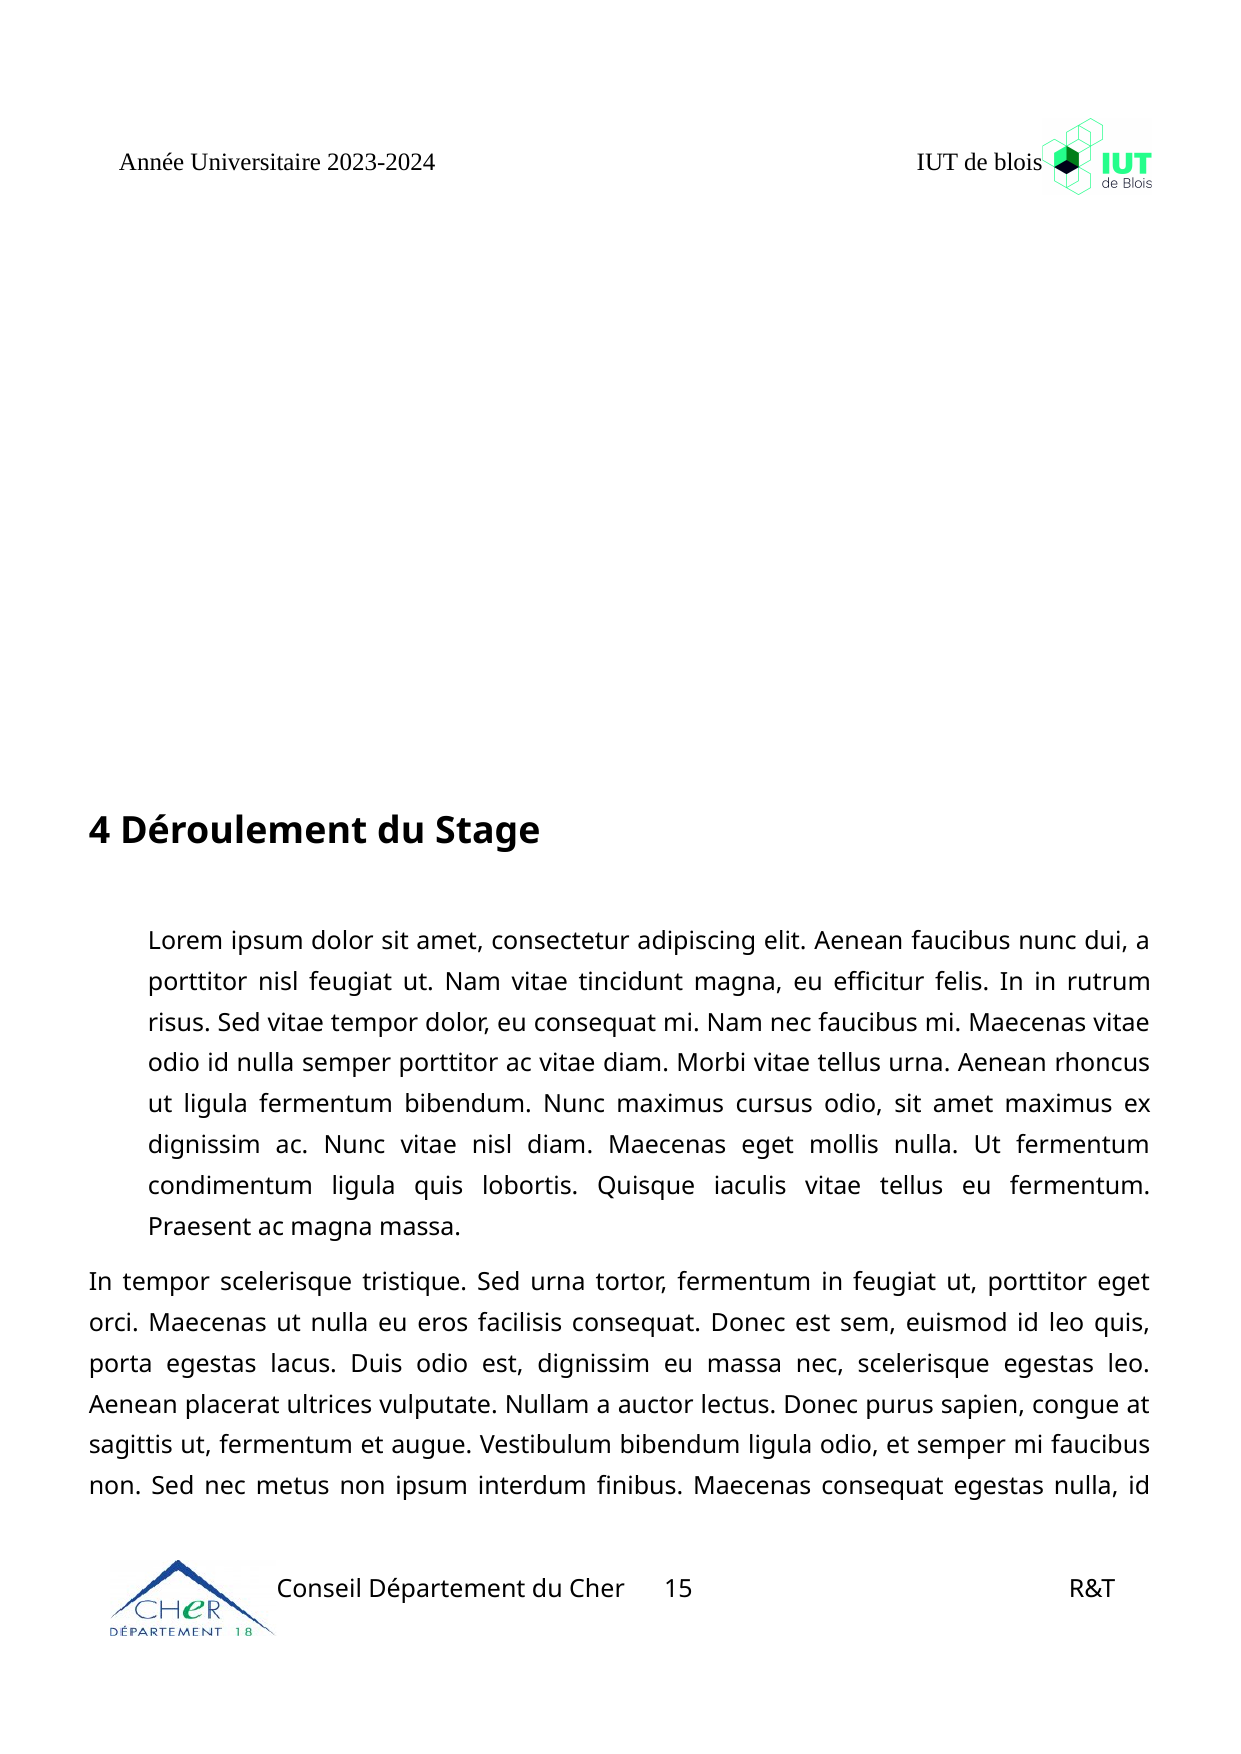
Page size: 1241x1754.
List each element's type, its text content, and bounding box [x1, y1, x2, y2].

picture [110, 1560, 277, 1636]
text Lorem ipsum dolor sit amet, consectetur adipiscing elit. Aenean faucibus nunc dui, a porttitor nisl feugiat ut. Nam vitae tincidunt magna, eu efficitur felis. In in rutrum risus. Sed vitae tempor dolor, eu consequat mi. Nam nec faucibus mi. Maecenas vitae odio id nulla semper porttitor ac vitae diam. Morbi vitae tellus urna. Aenean rhoncus ut ligula fermentum bibendum. Nunc maximus cursus odio, sit amet maximus ex dignissim ac. Nunc vitae nisl diam. Maecenas eget mollis nulla. Ut fermentum condimentum ligula quis lobortis. Quisque iaculis vitae tellus eu fermentum. Praesent ac magna massa. [148, 923, 1152, 1242]
title Déroulement du Stage [88, 804, 1093, 855]
text In tempor scelerisque tristique. Sed urna tortor, fermentum in feugiat ut, porttitor eget orci. Maecenas ut nulla eu eros facilisis consequat. Donec est sem, euismod id leo quis, porta egestas lacus. Duis odio est, dignissim eu massa nec, scelerisque egestas leo. Aenean placerat ultrices vulputate. Nullam a auctor lectus. Donec purus sapien, congue at sagittis ut, fermentum et augue. Vestibulum bibendum ligula odio, et semper mi faucibus non. Sed nec metus non ipsum interdum finibus. Maecenas consequat egestas nulla, id [88, 1264, 1152, 1502]
picture [1042, 118, 1152, 195]
